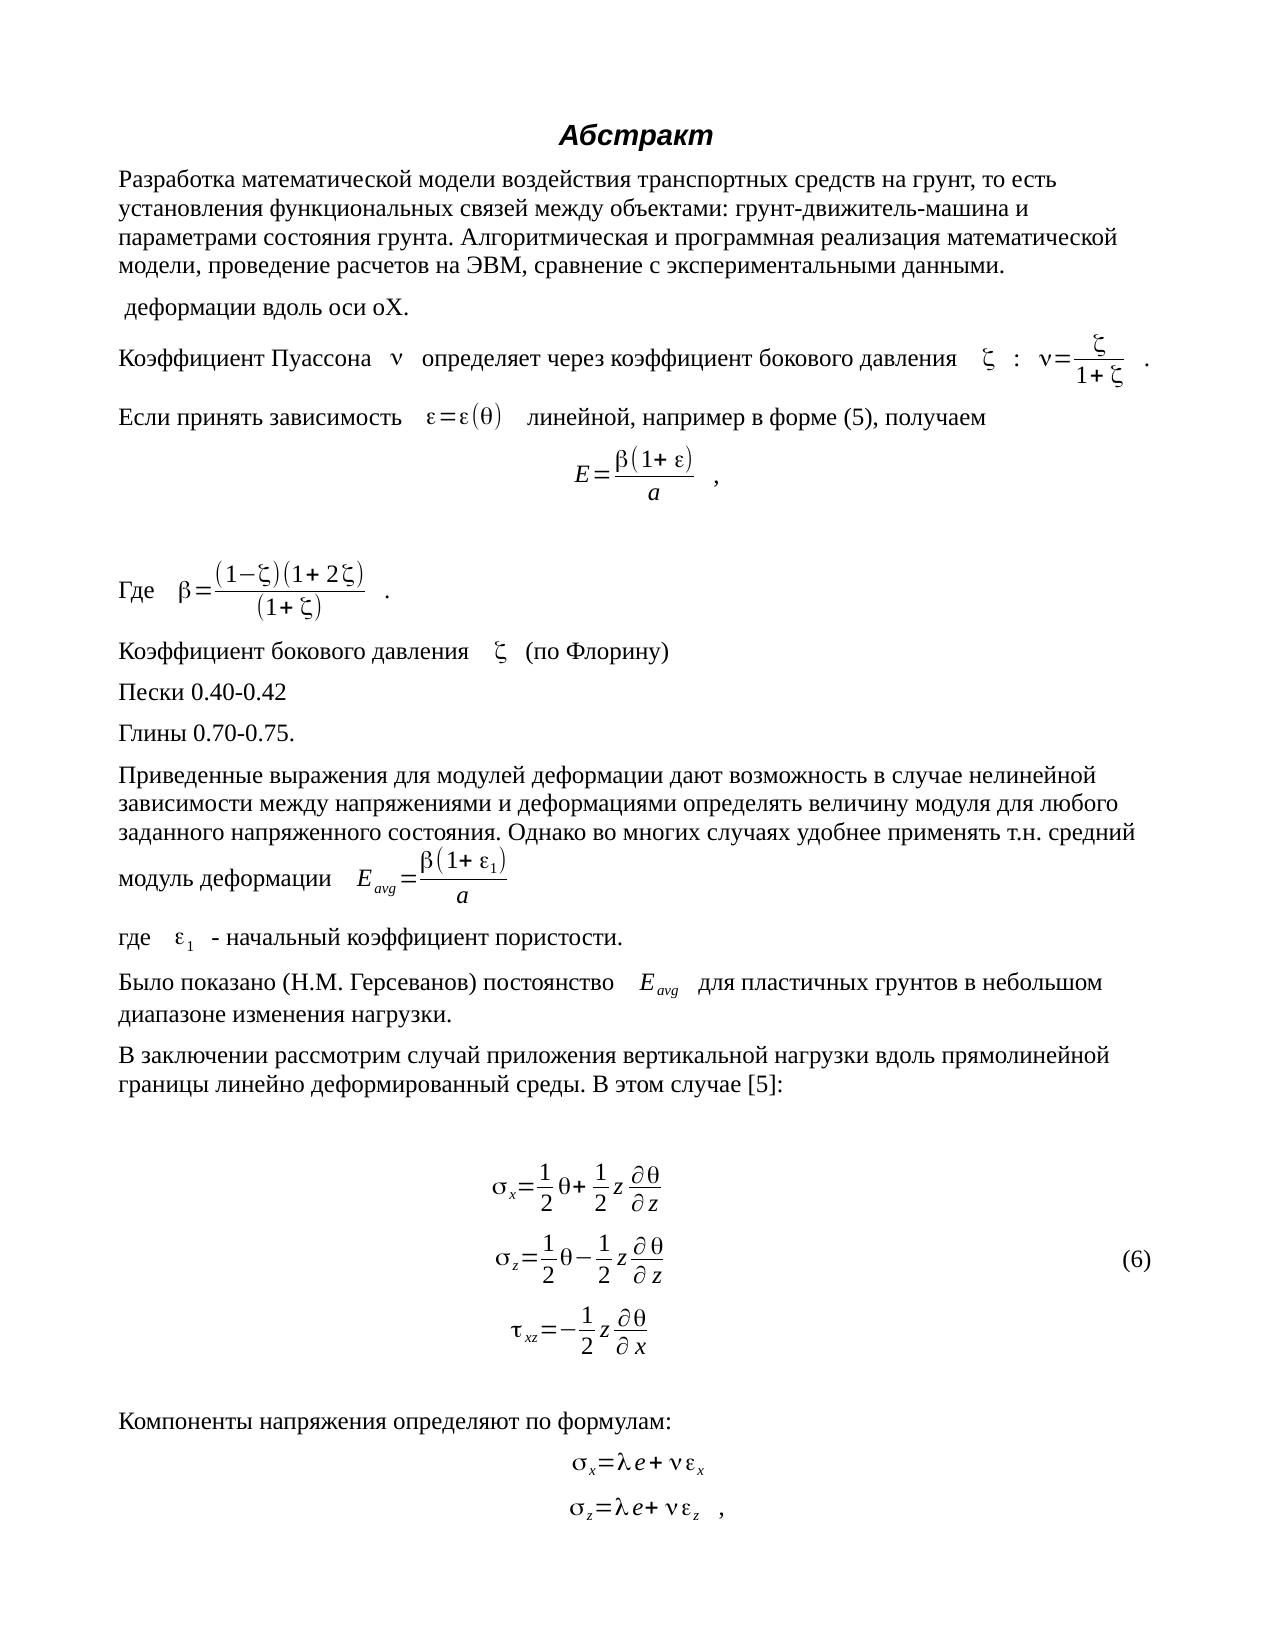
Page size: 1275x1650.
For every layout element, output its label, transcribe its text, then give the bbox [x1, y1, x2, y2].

subtitle Абстракт [118, 118, 1157, 152]
text Где . [118, 560, 1157, 623]
table_header (6) [1041, 1152, 1157, 1378]
text деформации вдоль оси oX. [118, 292, 1157, 320]
text Коэффициент Пуассонаопределяет через коэффициент бокового давления :. [118, 333, 1157, 389]
text Приведенные выражения для модулей деформации дают возможность в случае нелинейной зависимости между напряжениями и деформациями определять величину модуля для любого заданного напряженного состояния. Однако во многих случаях удобнее применять т.н. средний модуль деформации [118, 760, 1157, 909]
text где - начальный коэффициент пористости. [118, 922, 1157, 954]
text Разработка математической модели воздействия транспортных средств на грунт, то есть установления функциональных связей между объектами: грунт-движитель-машина и параметрами состояния грунта. Алгоритмическая и программная реализация математической модели, проведение расчетов на ЭВМ, сравнение с экспериментальными данными. [118, 164, 1157, 279]
text Было показано (Н.М. Герсеванов) постоянство для пластичных грунтов в небольшом диапазоне изменения нагрузки. [118, 967, 1157, 1028]
text Пески 0.40-0.42 [118, 677, 1157, 706]
text Коэффициент бокового давления (по Флорину) [118, 636, 1157, 665]
text В заключении рассмотрим случай приложения вертикальной нагрузки вдоль прямолинейной границы линейно деформированный среды. В этом случае [5]: [118, 1040, 1157, 1098]
text Компоненты напряжения определяют по формулам: [118, 1406, 1157, 1435]
text Если принять зависимость линейной, например в форме (5), получаем [118, 402, 1157, 432]
text , [118, 1492, 1157, 1524]
text , [118, 444, 1157, 506]
text Глины 0.70-0.75. [118, 718, 1157, 747]
table_header [118, 1152, 1041, 1378]
